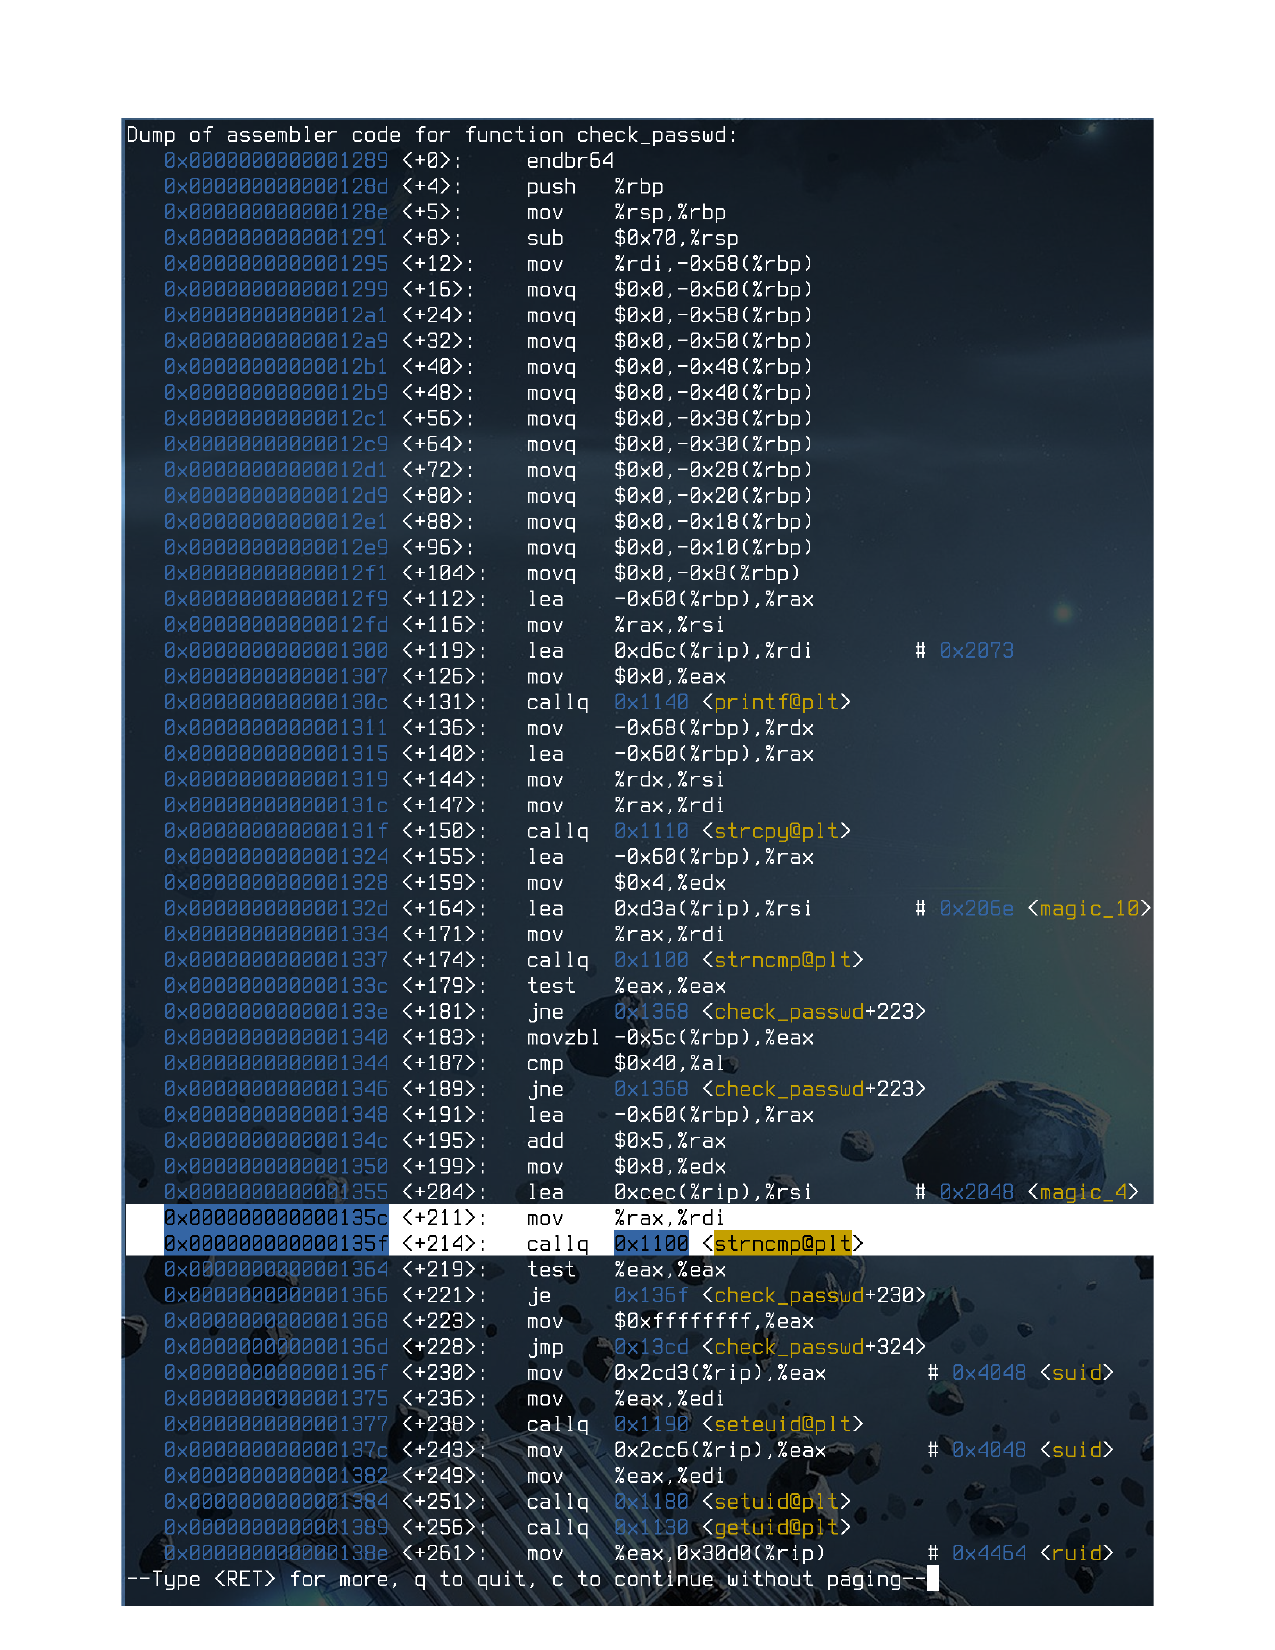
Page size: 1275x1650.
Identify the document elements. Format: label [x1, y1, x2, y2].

picture [121, 118, 1154, 1606]
